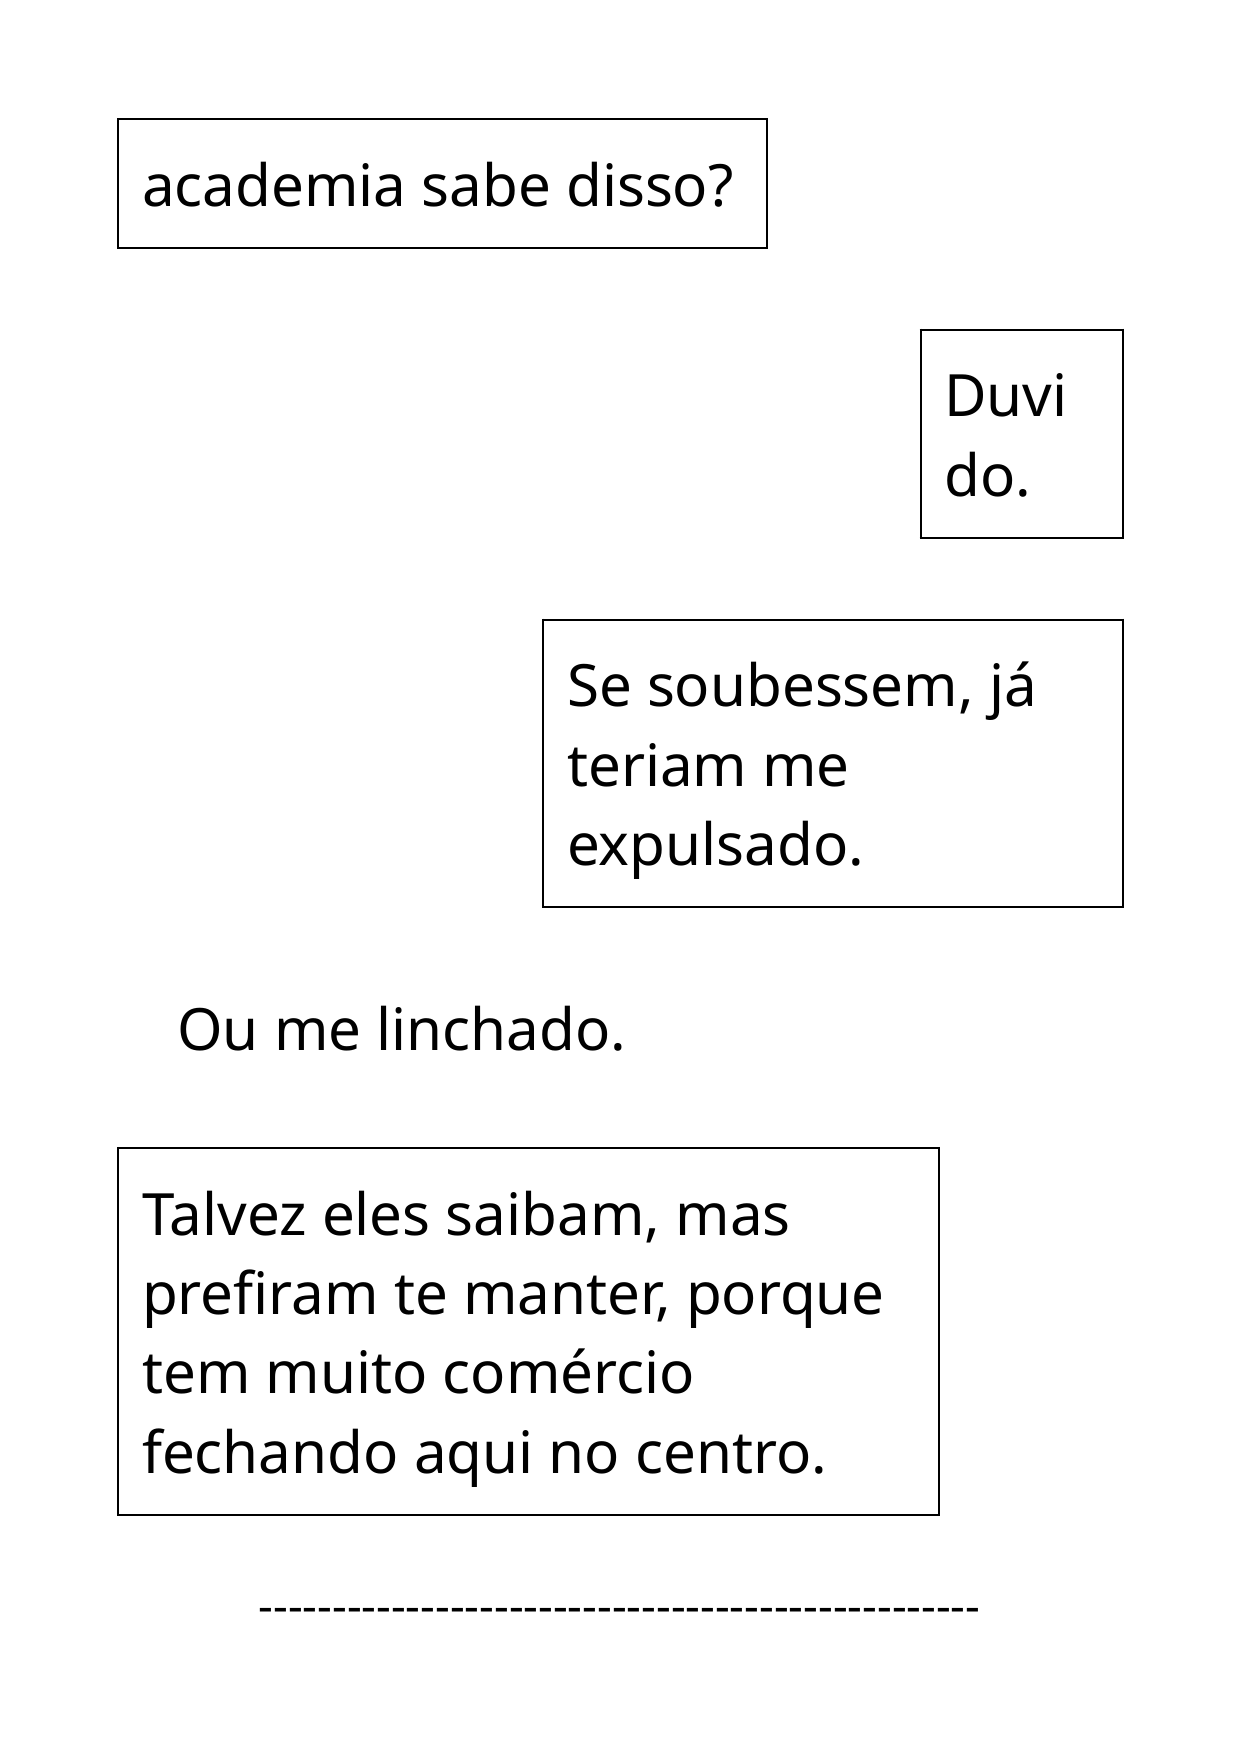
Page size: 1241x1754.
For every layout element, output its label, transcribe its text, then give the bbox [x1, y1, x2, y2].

text Ou me linchado. [118, 988, 1122, 1067]
table_header academia sabe disso? [119, 120, 766, 247]
table_header Se soubessem, já teriam me expulsado. [544, 621, 1122, 906]
table_header Duvido. [922, 331, 1122, 537]
table_header Talvez eles saibam, mas prefiram te manter, porque tem muito comércio fechando aqui no centro. [119, 1149, 938, 1514]
